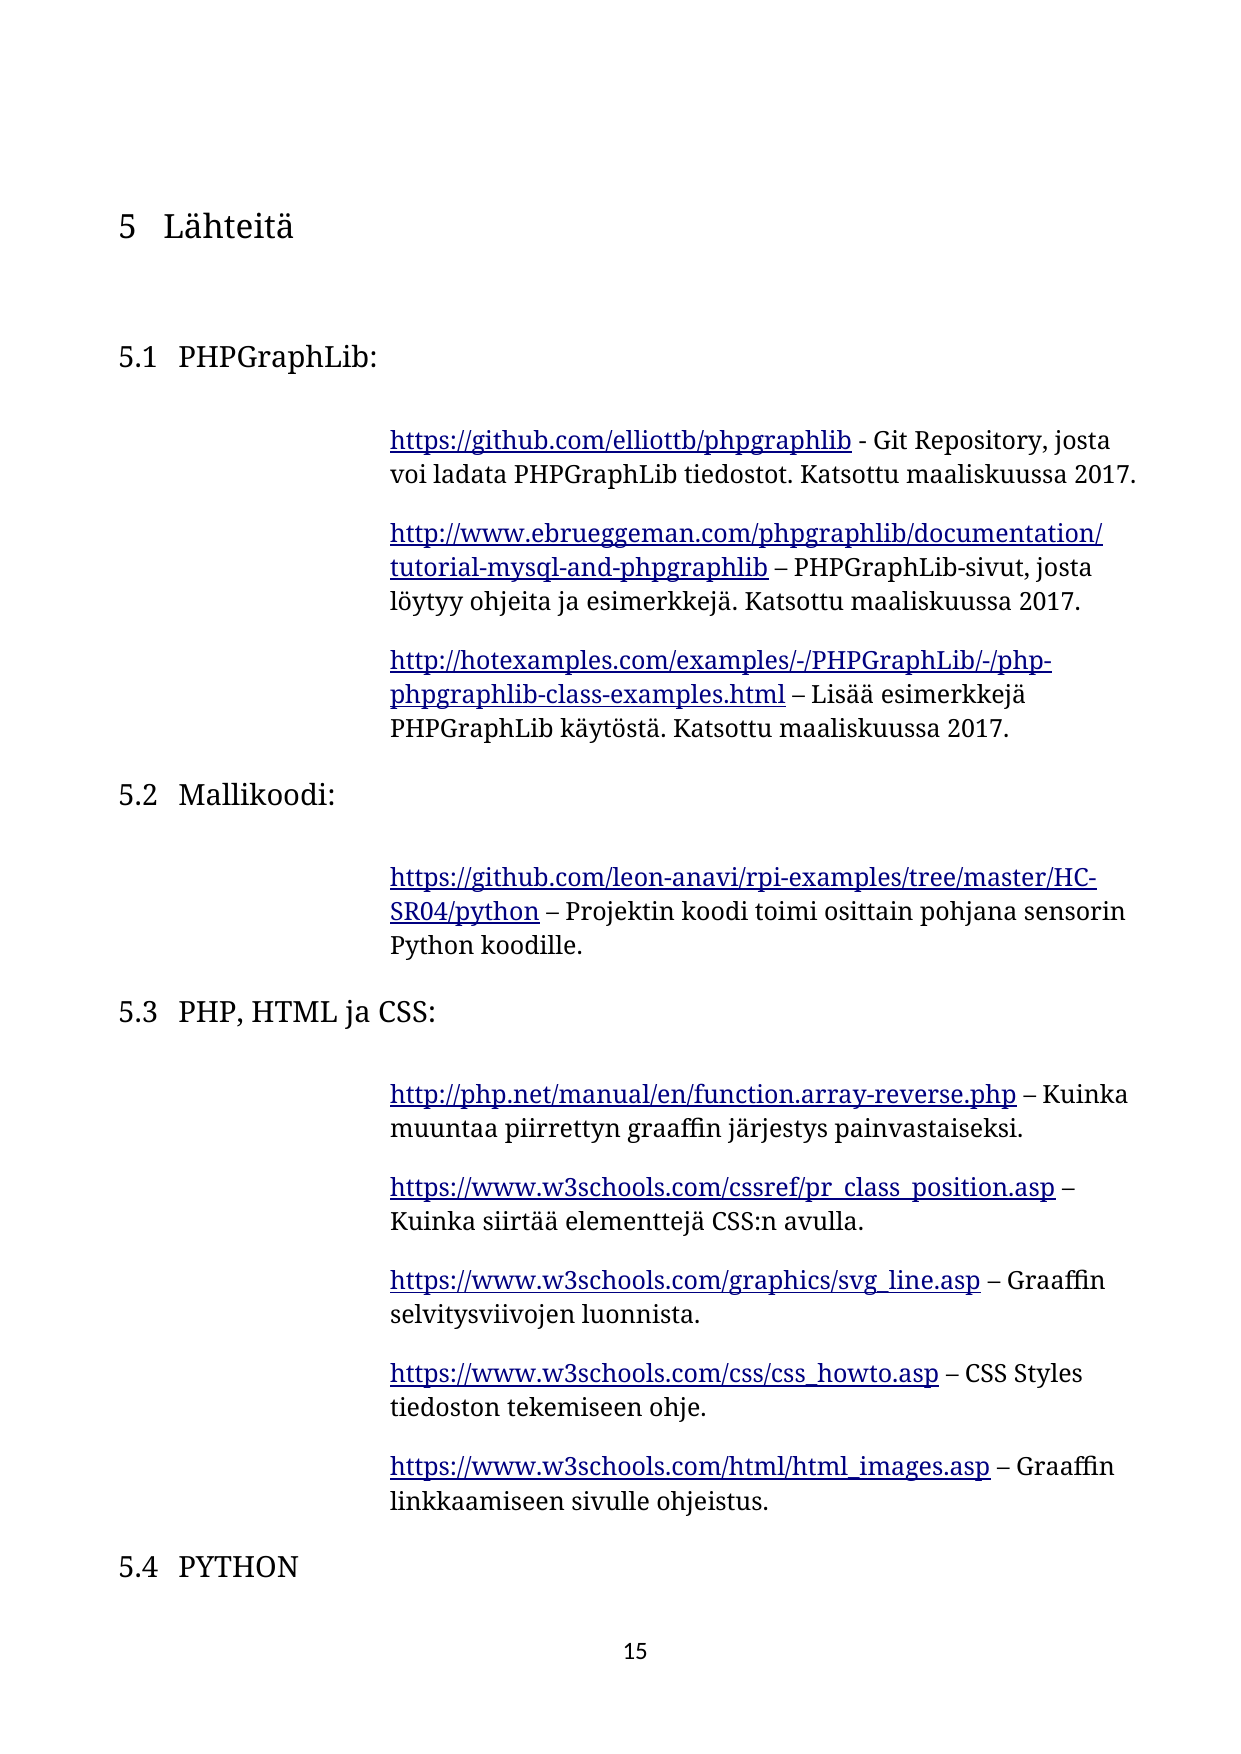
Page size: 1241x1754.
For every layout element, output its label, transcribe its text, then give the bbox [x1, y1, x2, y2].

text https://www.w3schools.com/graphics/svg_line.asp – Graaffin selvitysviivojen luonnista. [390, 1263, 1152, 1331]
text http://php.net/manual/en/function.array-reverse.php – Kuinka muuntaa piirrettyn graaffin järjestys painvastaiseksi. [390, 1077, 1152, 1145]
text https://www.w3schools.com/cssref/pr_class_position.asp – Kuinka siirtää elementtejä CSS:n avulla. [390, 1170, 1152, 1238]
subtitle PHPGraphLib: [118, 337, 1152, 376]
text http://www.ebrueggeman.com/phpgraphlib/documentation/tutorial-mysql-and-phpgraphlib – PHPGraphLib-sivut, josta löytyy ohjeita ja esimerkkejä. Katsottu maaliskuussa 2017. [390, 515, 1152, 618]
subtitle Mallikoodi: [118, 774, 1152, 814]
text http://hotexamples.com/examples/-/PHPGraphLib/-/php-phpgraphlib-class-examples.html – Lisää esimerkkejä PHPGraphLib käytöstä. Katsottu maaliskuussa 2017. [390, 643, 1152, 745]
text https://github.com/leon-anavi/rpi-examples/tree/master/HC-SR04/python – Projektin koodi toimi osittain pohjana sensorin Python koodille. [390, 859, 1152, 962]
text https://github.com/elliottb/phpgraphlib - Git Repository, josta voi ladata PHPGraphLib tiedostot. Katsottu maaliskuussa 2017. [390, 422, 1152, 490]
subtitle PHP, HTML ja CSS: [118, 991, 1152, 1031]
text https://www.w3schools.com/html/html_images.asp – Graaffin linkkaamiseen sivulle ohjeistus. [390, 1449, 1152, 1517]
text https://www.w3schools.com/css/css_howto.asp – CSS Styles tiedoston tekemiseen ohje. [390, 1356, 1152, 1424]
subtitle Lähteitä [118, 203, 1152, 248]
subtitle PYTHON [118, 1546, 1152, 1586]
